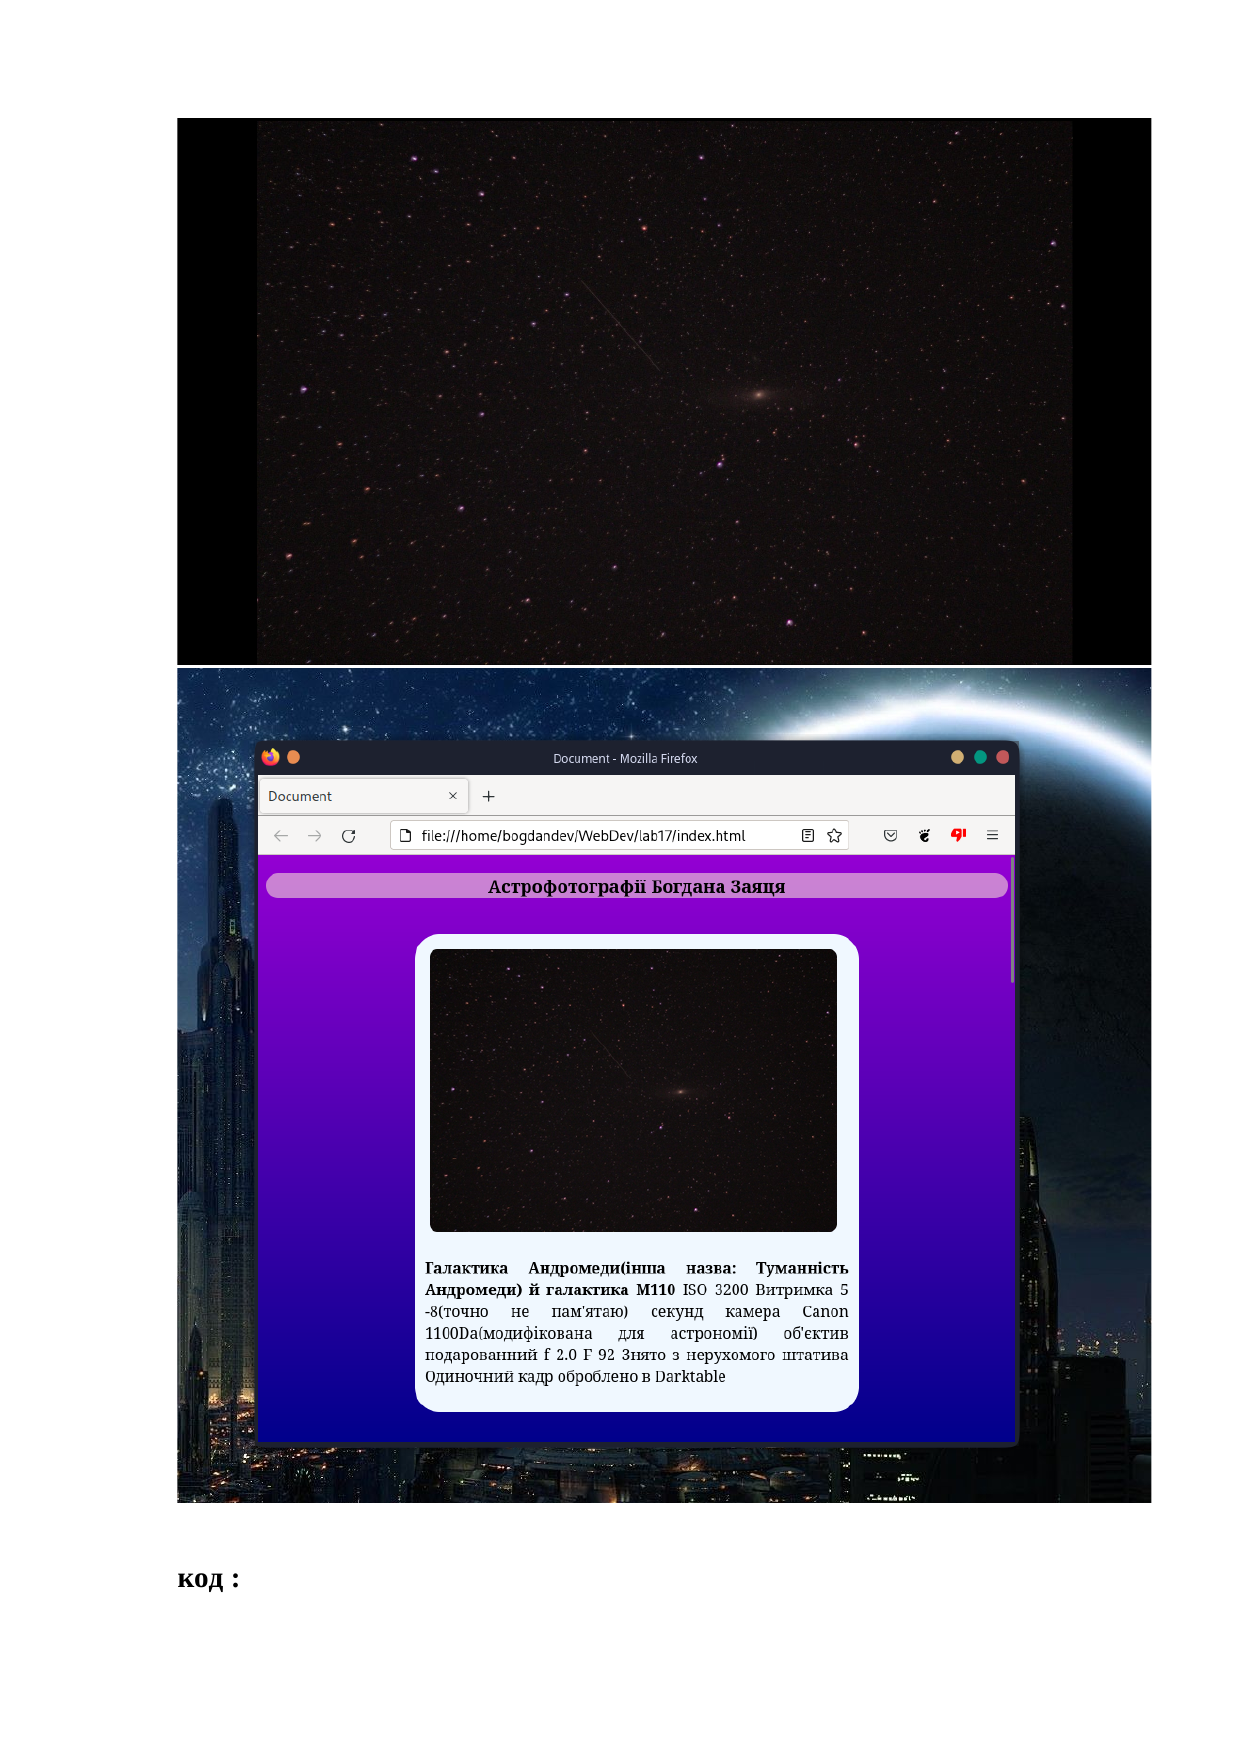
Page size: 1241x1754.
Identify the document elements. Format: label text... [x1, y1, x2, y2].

text код : [177, 1561, 1152, 1594]
picture [177, 118, 1152, 665]
picture [177, 668, 1152, 1503]
